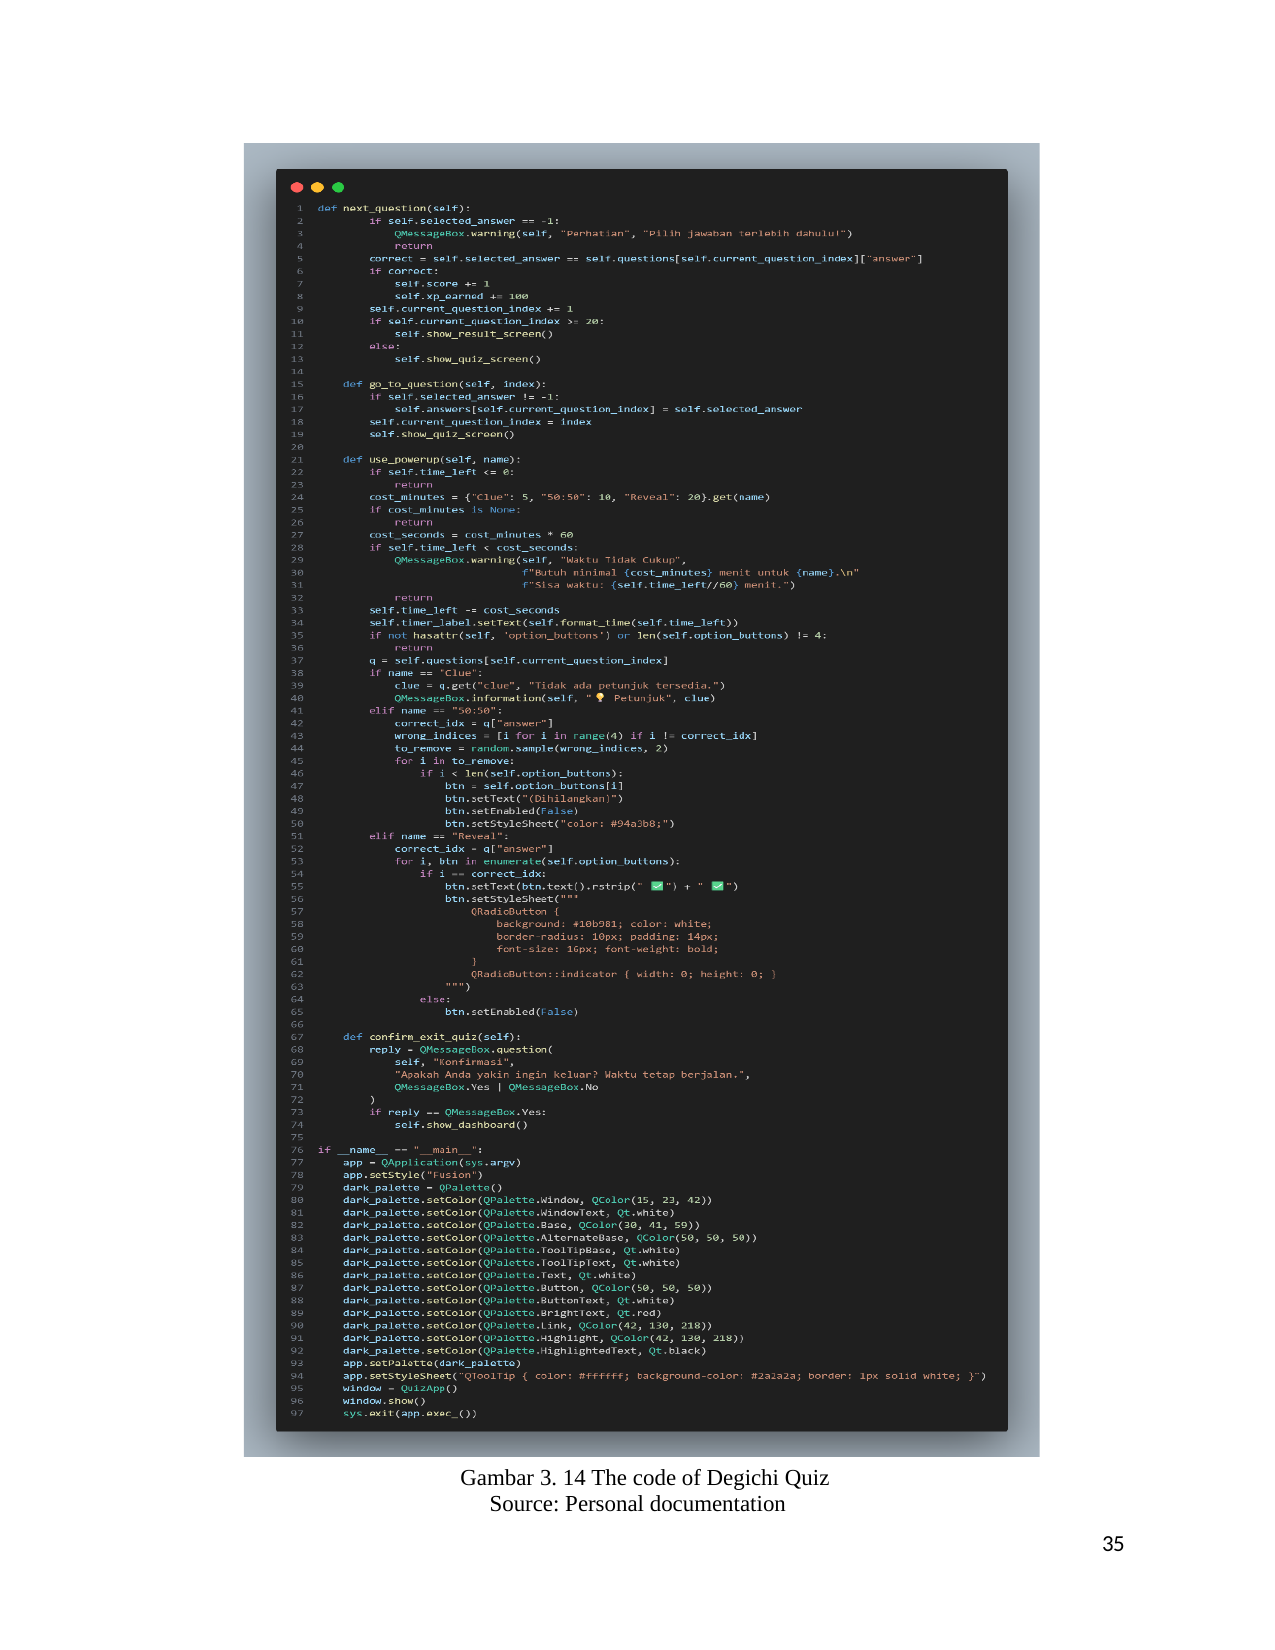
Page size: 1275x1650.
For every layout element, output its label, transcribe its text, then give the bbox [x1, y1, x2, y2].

text Gambar 3. 14 The code of Degichi Quiz Source: Personal documentation [460, 1463, 922, 1516]
picture [243, 143, 1040, 1457]
